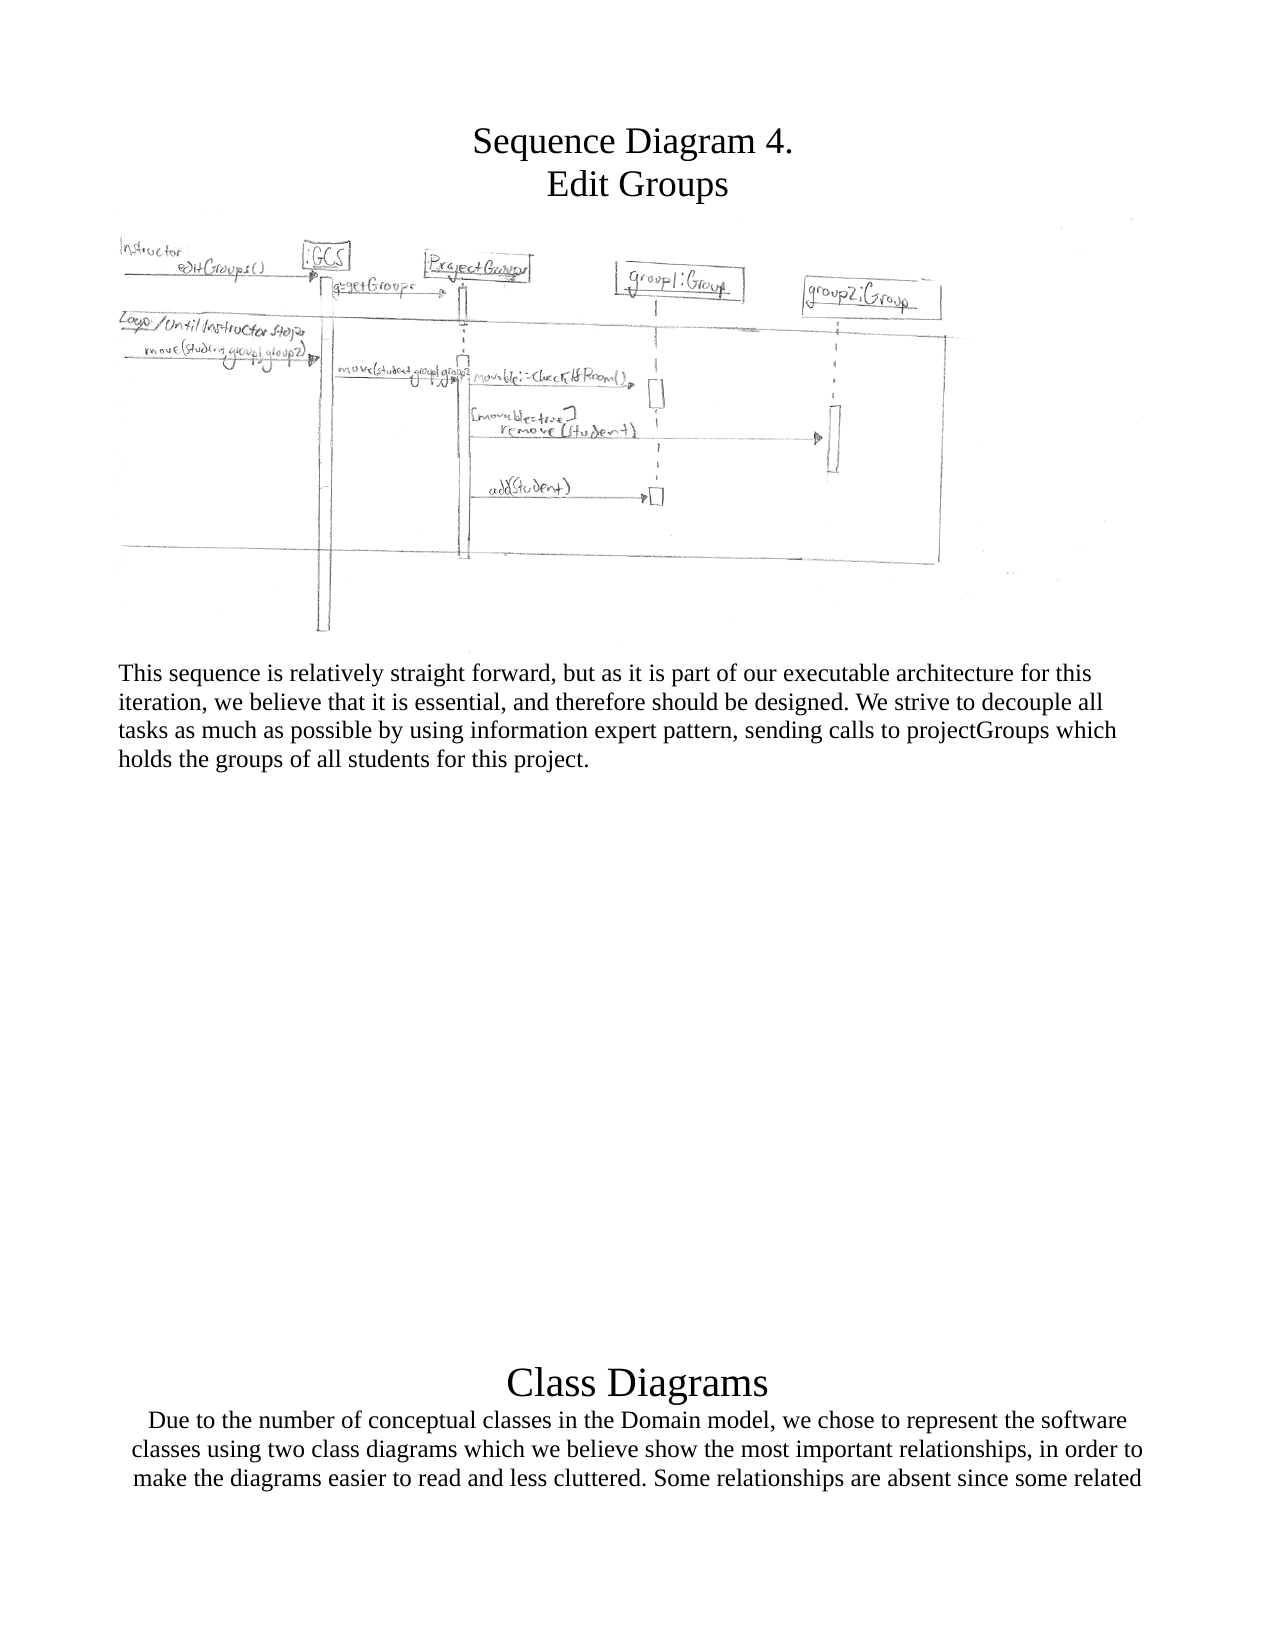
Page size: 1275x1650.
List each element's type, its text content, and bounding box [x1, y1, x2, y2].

text This sequence is relatively straight forward, but as it is part of our executable architecture for this iteration, we believe that it is essential, and therefore should be designed. We strive to decouple all tasks as much as possible by using information expert pattern, sending calls to projectGroups which holds the groups of all students for this project. [118, 658, 1157, 773]
text Class Diagrams [118, 1358, 1157, 1406]
text Due to the number of conceptual classes in the Domain model, we chose to represent the software classes using two class diagrams which we believe show the most important relationships, in order to make the diagrams easier to read and less cluttered. Some relationships are absent since some related [118, 1406, 1157, 1492]
text Edit Groups [118, 161, 1157, 204]
picture [118, 204, 1157, 658]
text Sequence Diagram 4. [118, 118, 1157, 161]
